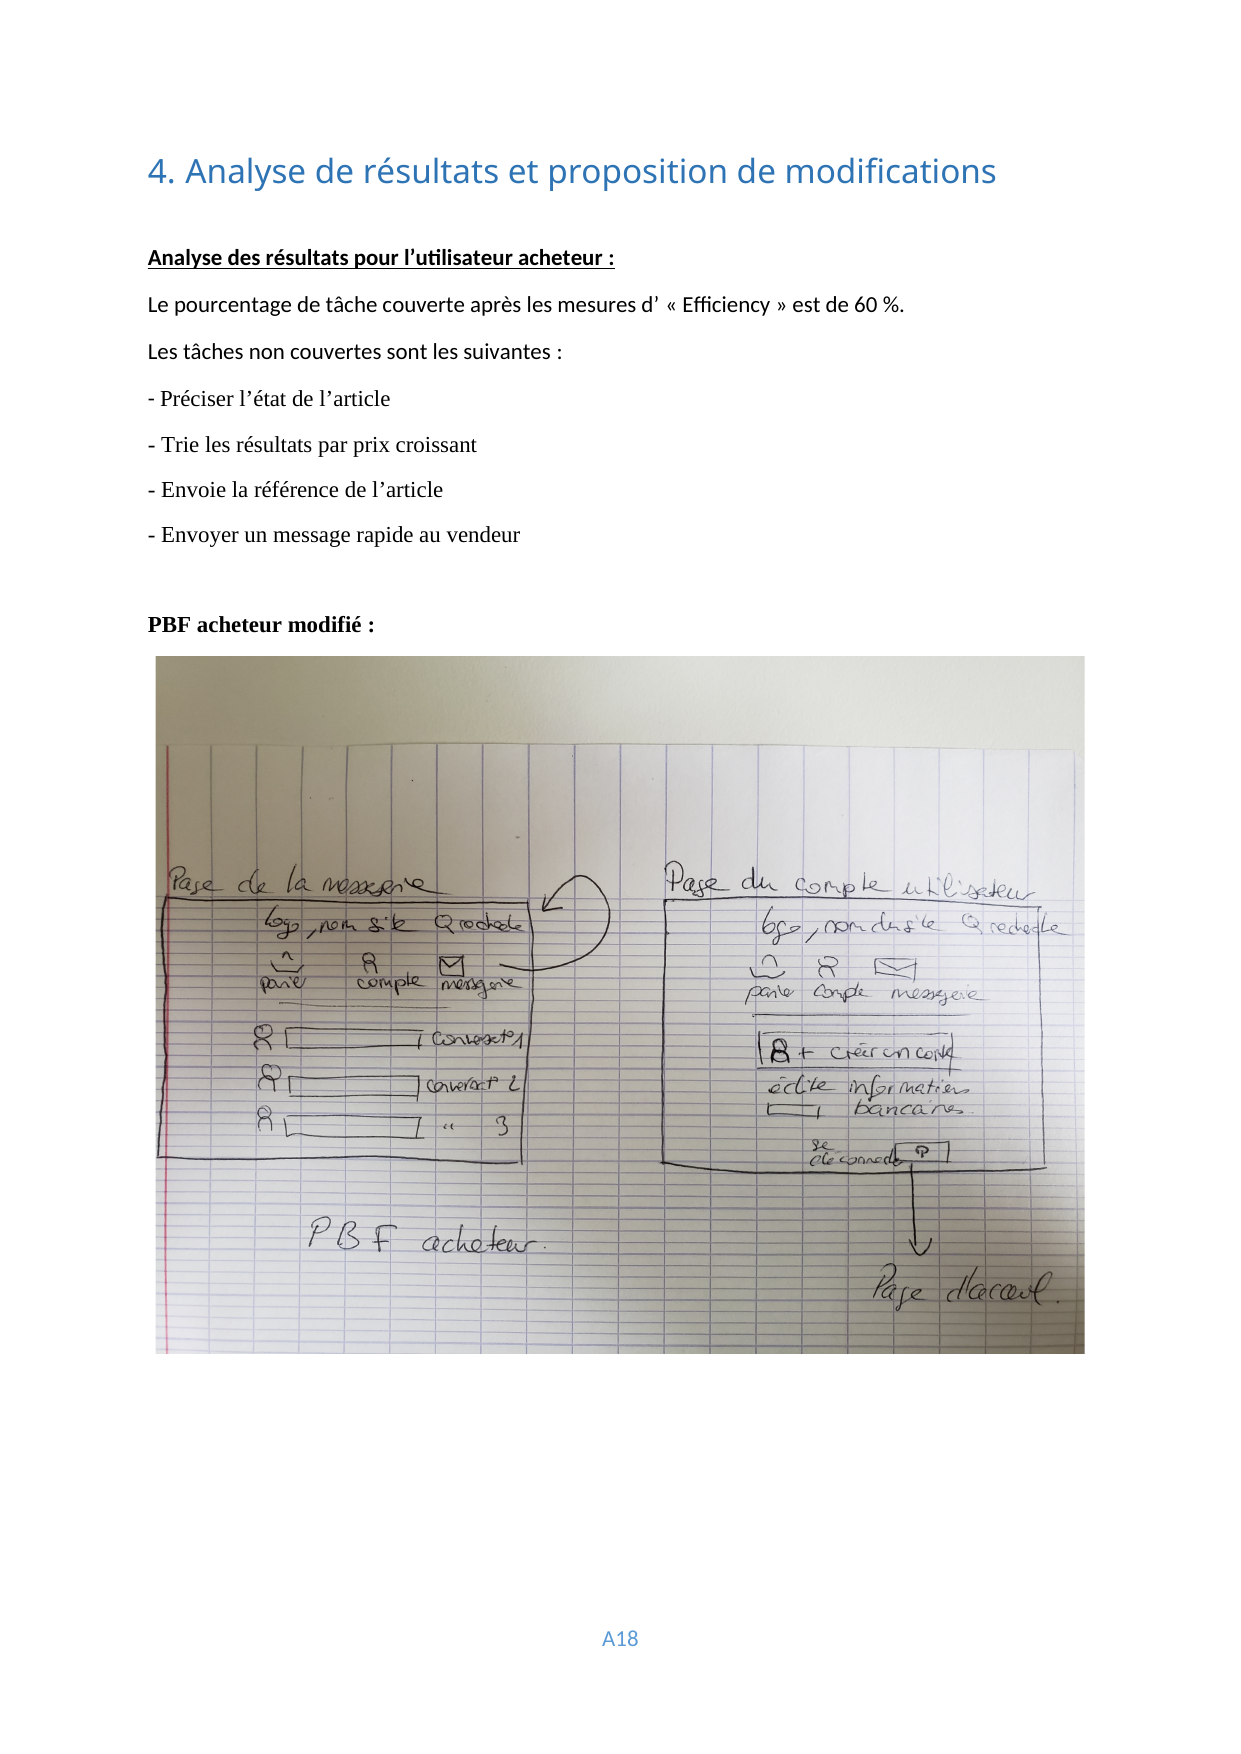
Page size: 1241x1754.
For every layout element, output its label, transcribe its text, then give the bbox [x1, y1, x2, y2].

picture [155, 656, 1085, 1354]
subtitle Analyse de résultats et proposition de modifications [148, 148, 1093, 193]
text - Envoyer un message rapide au vendeur [148, 521, 1093, 547]
text PBF acheteur modifié : [148, 611, 1093, 638]
text - Préciser l’état de l’article [148, 384, 1093, 412]
text Les tâches non couvertes sont les suivantes : [148, 337, 1093, 365]
text - Envoie la référence de l’article [148, 476, 1093, 502]
text Le pourcentage de tâche couverte après les mesures d’ « Efficiency » est de 60 %. [148, 290, 1093, 318]
text - Trie les résultats par prix croissant [148, 431, 1093, 457]
text Analyse des résultats pour l’utilisateur acheteur : [148, 243, 1093, 271]
